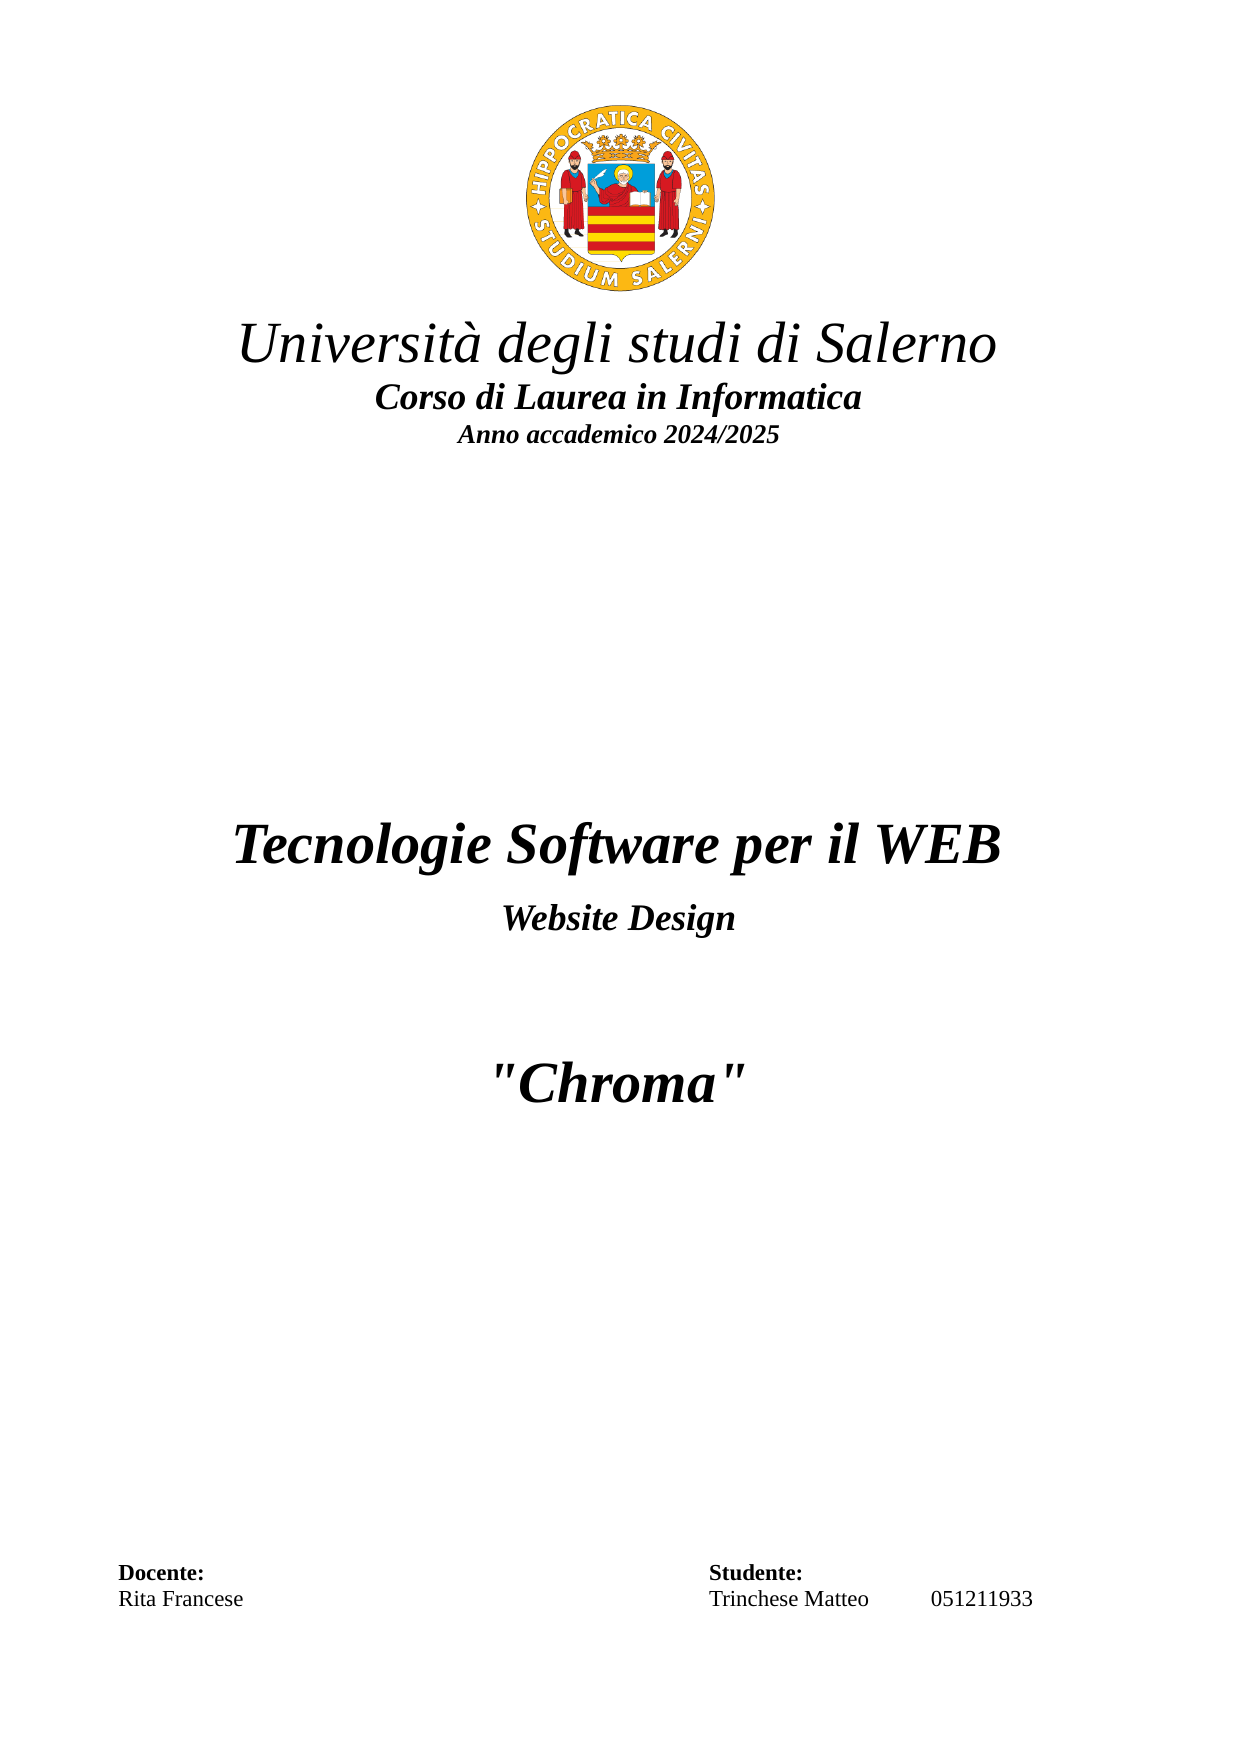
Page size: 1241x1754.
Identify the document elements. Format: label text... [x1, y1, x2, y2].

text Rita Francese Trinchese Matteo 051211933 [118, 1586, 1122, 1612]
title "Chroma" [118, 1048, 1122, 1115]
title Tecnologie Software per il WEB [118, 809, 1122, 877]
text Docente: Studente: [118, 1559, 1122, 1586]
subtitle Website Design [118, 895, 1122, 938]
text Corso di Laurea in Informatica [118, 375, 1122, 418]
text Anno accademico 2024/2025 [118, 418, 1122, 449]
picture [351, 102, 889, 305]
text Università degli studi di Salerno [118, 286, 1122, 375]
